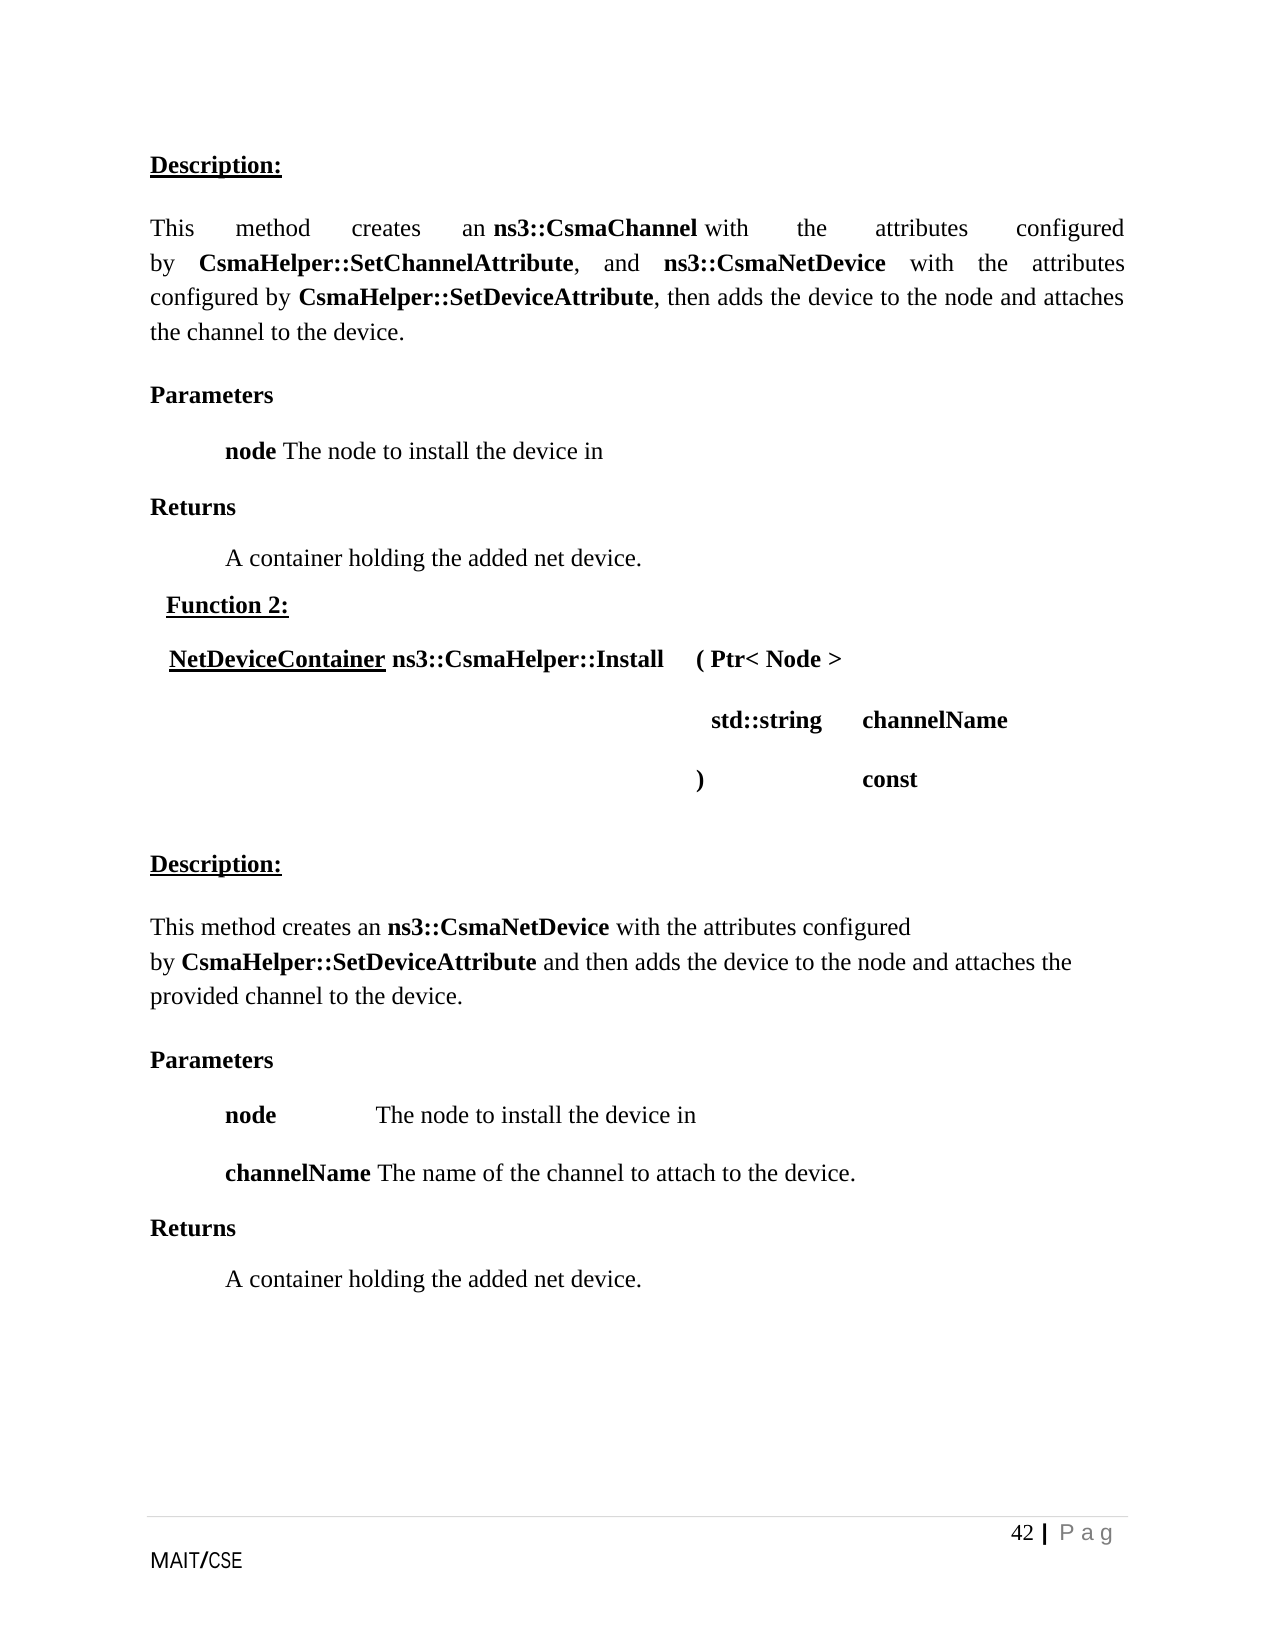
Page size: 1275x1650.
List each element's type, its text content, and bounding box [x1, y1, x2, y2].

subtitle Returns [150, 1213, 1212, 1242]
text A container holding the added net device. [225, 1264, 1212, 1293]
subtitle Parameters [150, 1045, 1212, 1073]
text This method creates an ns3::CsmaChannel with the attributes configured by CsmaHelper::SetChannelAttribute, and ns3::CsmaNetDevice with the attributes configured by CsmaHelper::SetDeviceAttribute, then adds the device to the node and attaches the channel to the device. [150, 213, 1125, 346]
text Description: [150, 150, 1212, 179]
subtitle Parameters [150, 380, 1212, 409]
text ) const [696, 764, 1212, 793]
text Function 2: [166, 591, 1212, 619]
text NetDeviceContainer ns3::CsmaHelper::Install ( Ptr< Node > [169, 644, 1212, 673]
text Description: [150, 849, 1212, 877]
text node The node to install the device in [225, 1100, 1212, 1129]
text A container holding the added net device. [225, 543, 1212, 571]
text node The node to install the device in [225, 436, 1212, 464]
text This method creates an ns3::CsmaNetDevice with the attributes configured [150, 912, 1212, 941]
text by CsmaHelper::SetDeviceAttribute and then adds the device to the node and attaches the provided channel to the device. [150, 947, 1078, 1010]
text channelName The name of the channel to attach to the device. [225, 1158, 1212, 1186]
subtitle Returns [150, 492, 1212, 520]
text std::string channelName [711, 705, 1212, 733]
